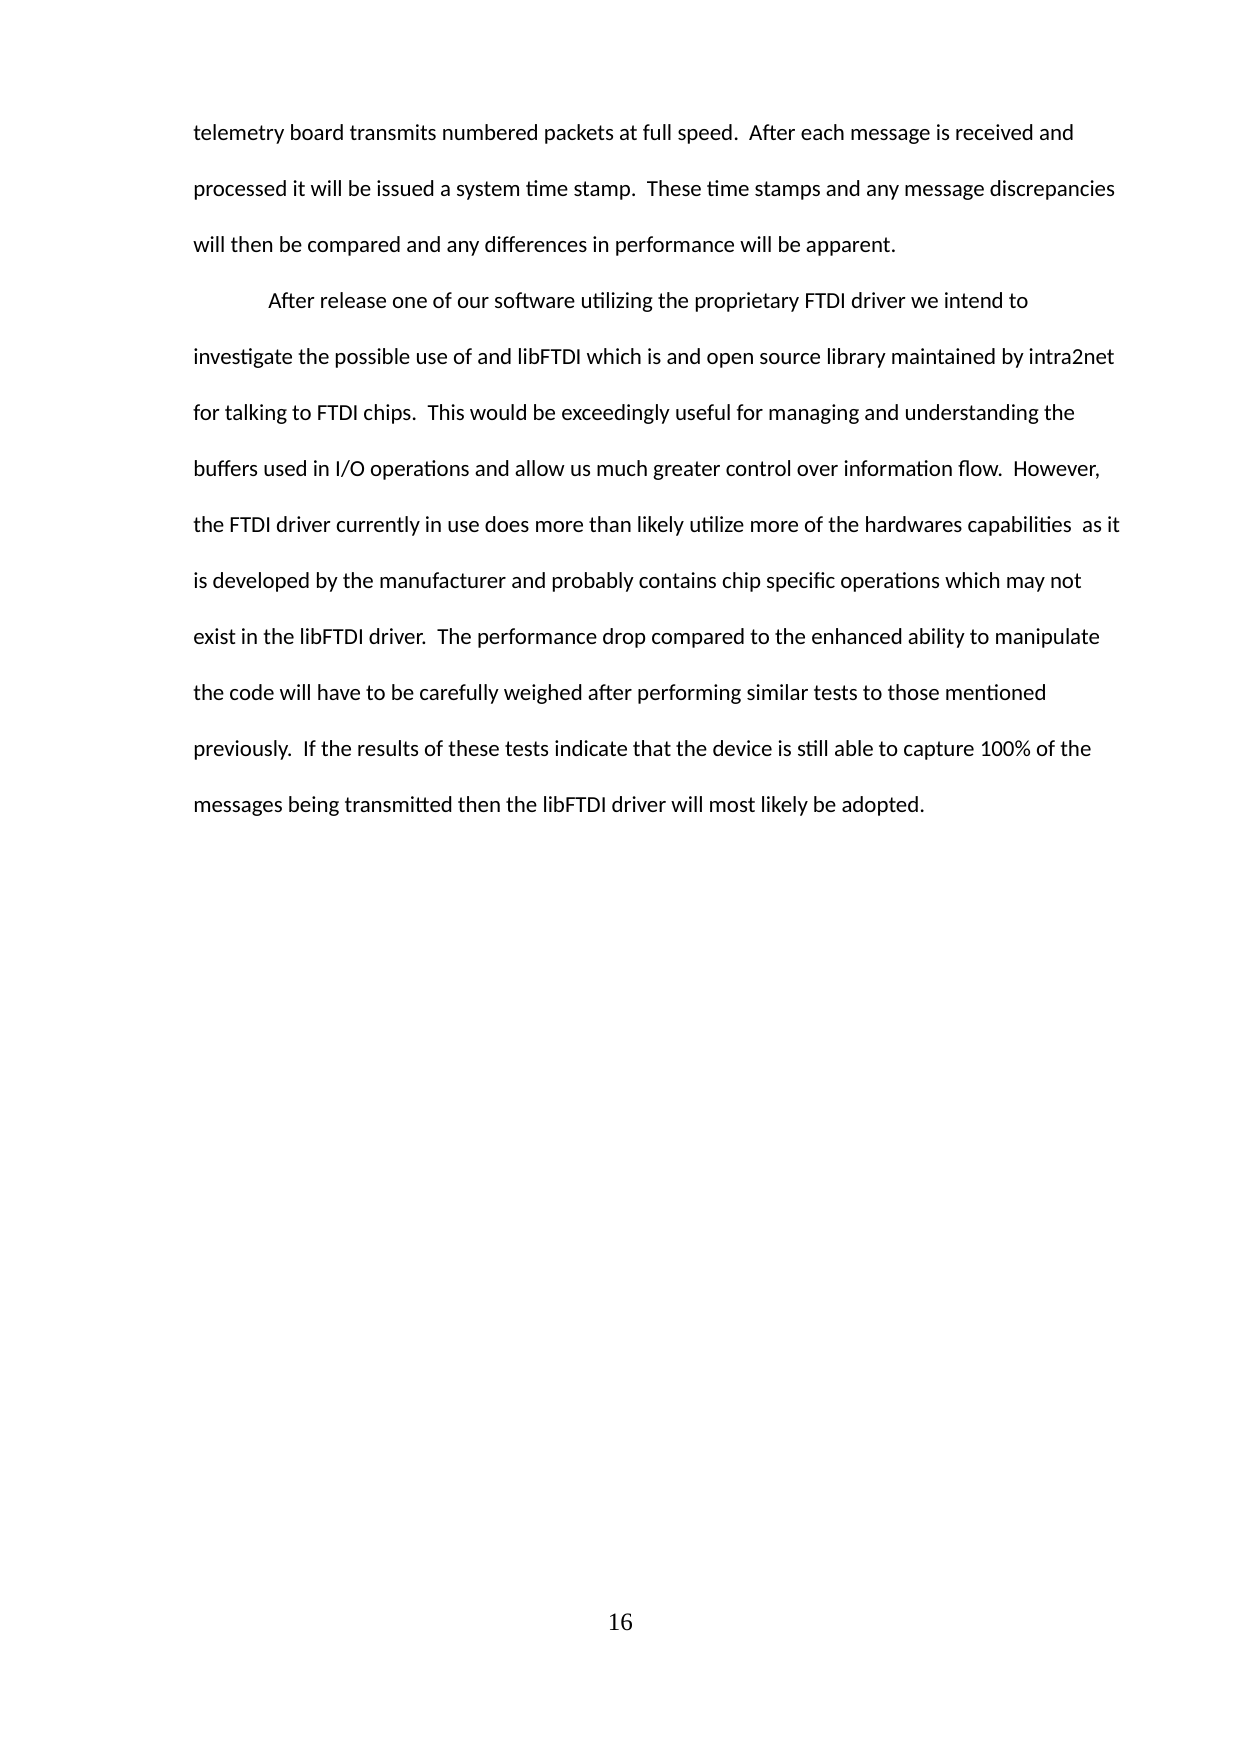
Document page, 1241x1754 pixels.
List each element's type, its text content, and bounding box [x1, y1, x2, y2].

text telemetry board transmits numbered packets at full speed. After each message is received and processed it will be issued a system time stamp. These time stamps and any message discrepancies will then be compared and any differences in performance will be apparent. [193, 118, 1122, 258]
text After release one of our software utilizing the proprietary FTDI driver we intend to investigate the possible use of and libFTDI which is and open source library maintained by intra2net for talking to FTDI chips. This would be exceedingly useful for managing and understanding the buffers used in I/O operations and allow us much greater control over information flow. However, the FTDI driver currently in use does more than likely utilize more of the hardwares capabilities as it is developed by the manufacturer and probably contains chip specific operations which may not exist in the libFTDI driver. The performance drop compared to the enhanced ability to manipulate the code will have to be carefully weighed after performing similar tests to those mentioned previously. If the results of these tests indicate that the device is still able to capture 100% of the messages being transmitted then the libFTDI driver will most likely be adopted. [193, 286, 1122, 819]
